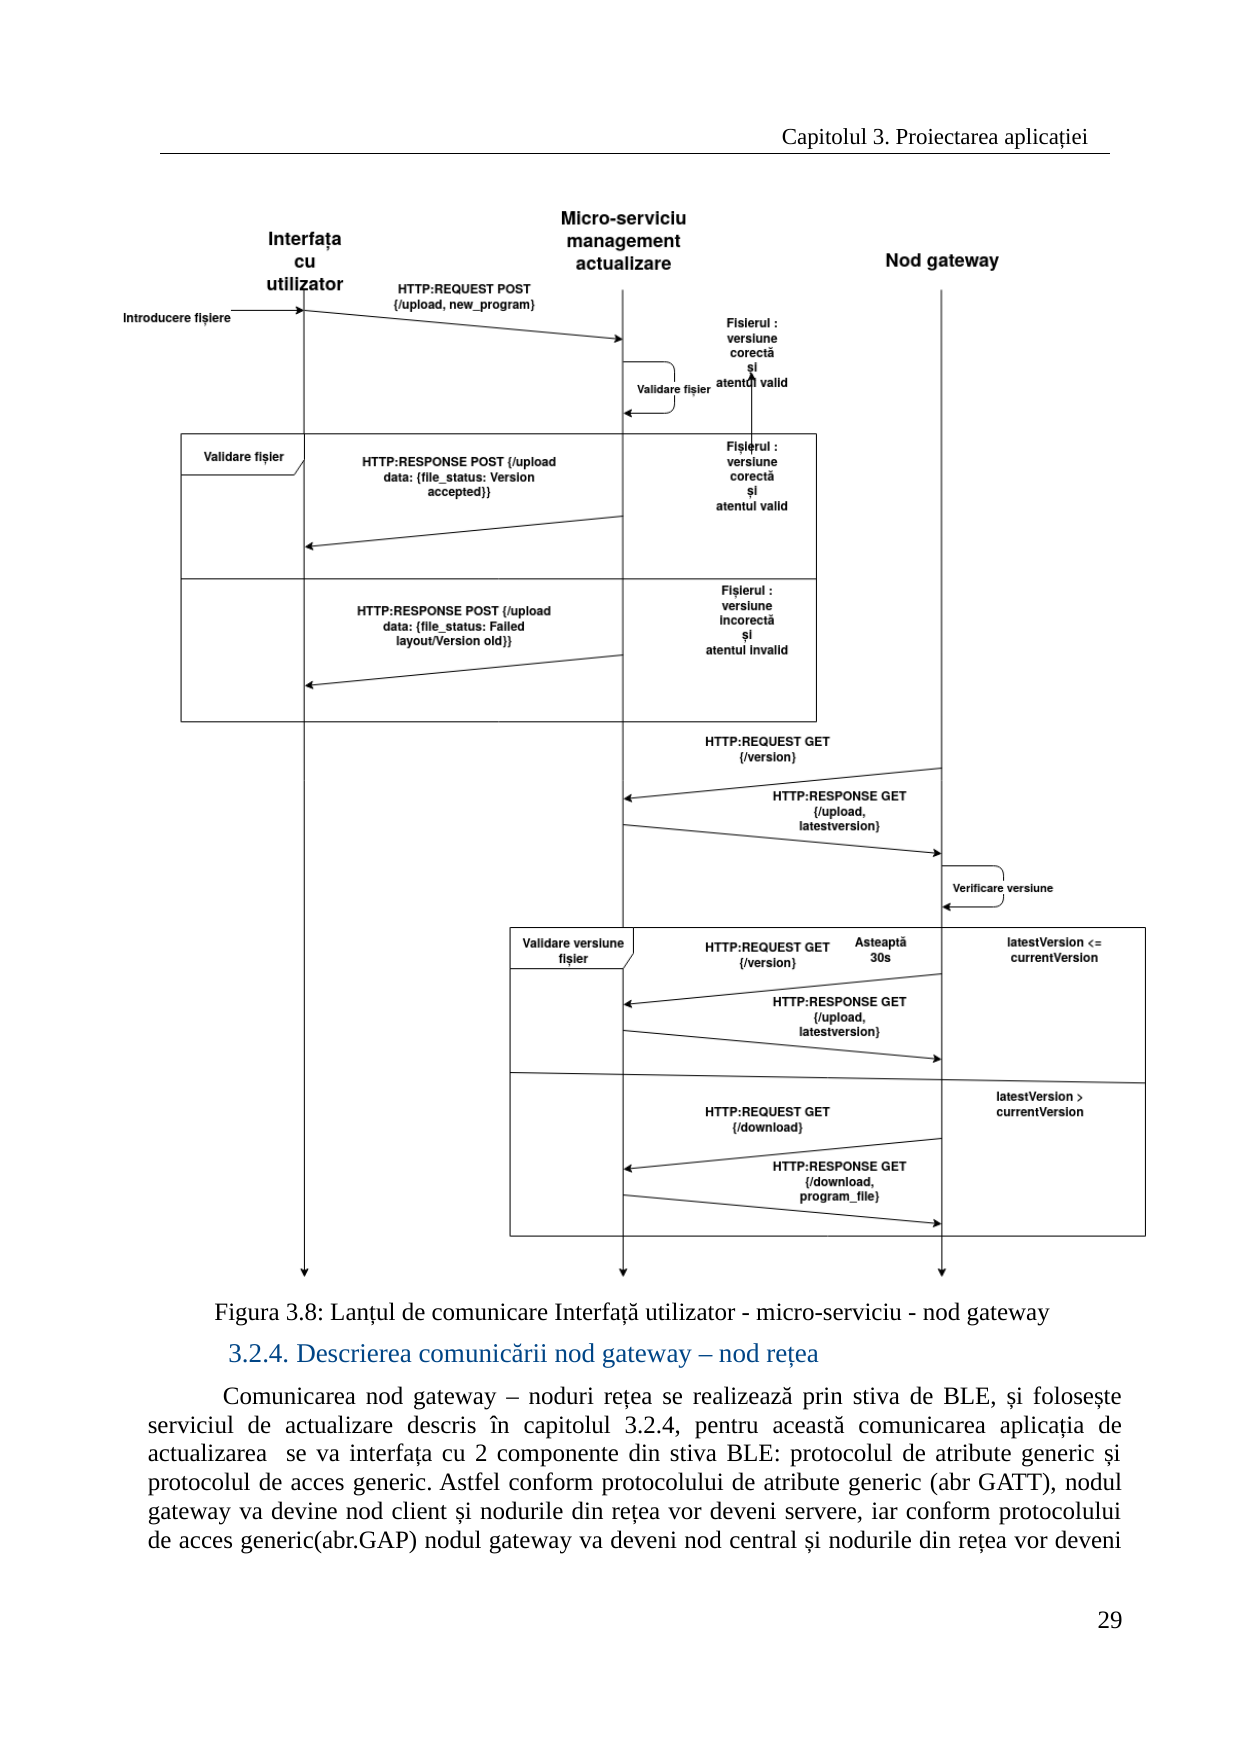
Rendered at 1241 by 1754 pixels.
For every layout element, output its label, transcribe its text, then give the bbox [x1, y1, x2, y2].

subtitle [221, 183, 1122, 194]
text [133, 194, 1137, 206]
text Figura 3.8: Lanțul de comunicare Interfață utilizator - micro-serviciu - nod gateway [133, 1286, 1137, 1326]
picture [123, 206, 1147, 1286]
subtitle Descrierea comunicării nod gateway – nod rețea [221, 1326, 1122, 1368]
text Comunicarea nod gateway – noduri rețea se realizează prin stiva de BLE, și folosește serviciul de actualizare descris în capitolul 3.2.4, pentru această comunicarea aplicația de actualizarea se va interfața cu 2 componente din stiva BLE: protocolul de atribute generic și protocolul de acces generic. Astfel conform protocolului de atribute generic (abr GATT), nodul gateway va devine nod client și nodurile din rețea vor deveni servere, iar conform protocolului de acces generic(abr.GAP) nodul gateway va deveni nod central și nodurile din rețea vor deveni [148, 1381, 1122, 1553]
